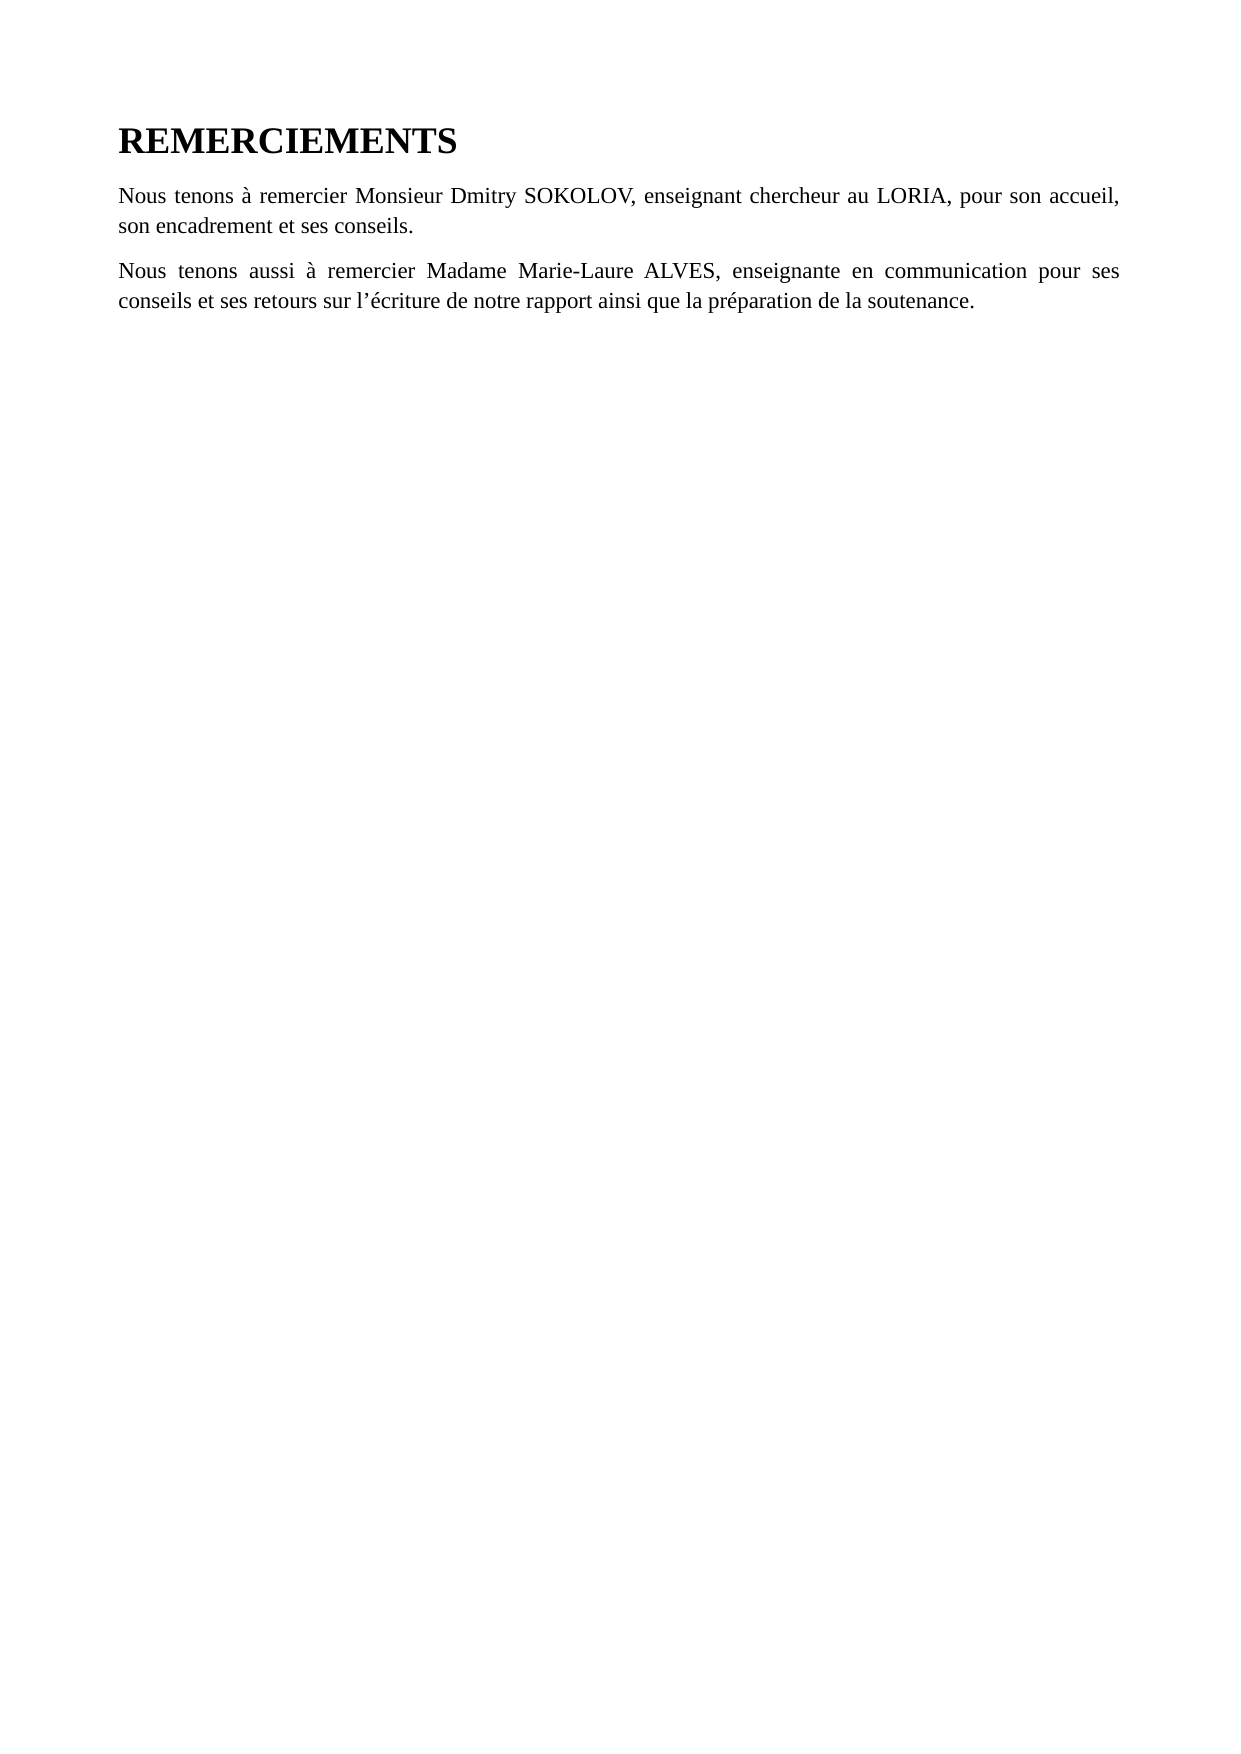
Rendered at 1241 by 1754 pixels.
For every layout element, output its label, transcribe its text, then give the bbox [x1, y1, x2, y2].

text REMERCIEMENTS [118, 118, 1122, 161]
text Nous tenons à remercier Monsieur Dmitry SOKOLOV, enseignant chercheur au LORIA, pour son accueil, son encadrement et ses conseils. [118, 182, 1122, 239]
text Nous tenons aussi à remercier Madame Marie-Laure ALVES, enseignante en communication pour ses conseils et ses retours sur l’écriture de notre rapport ainsi que la préparation de la soutenance. [118, 257, 1122, 314]
